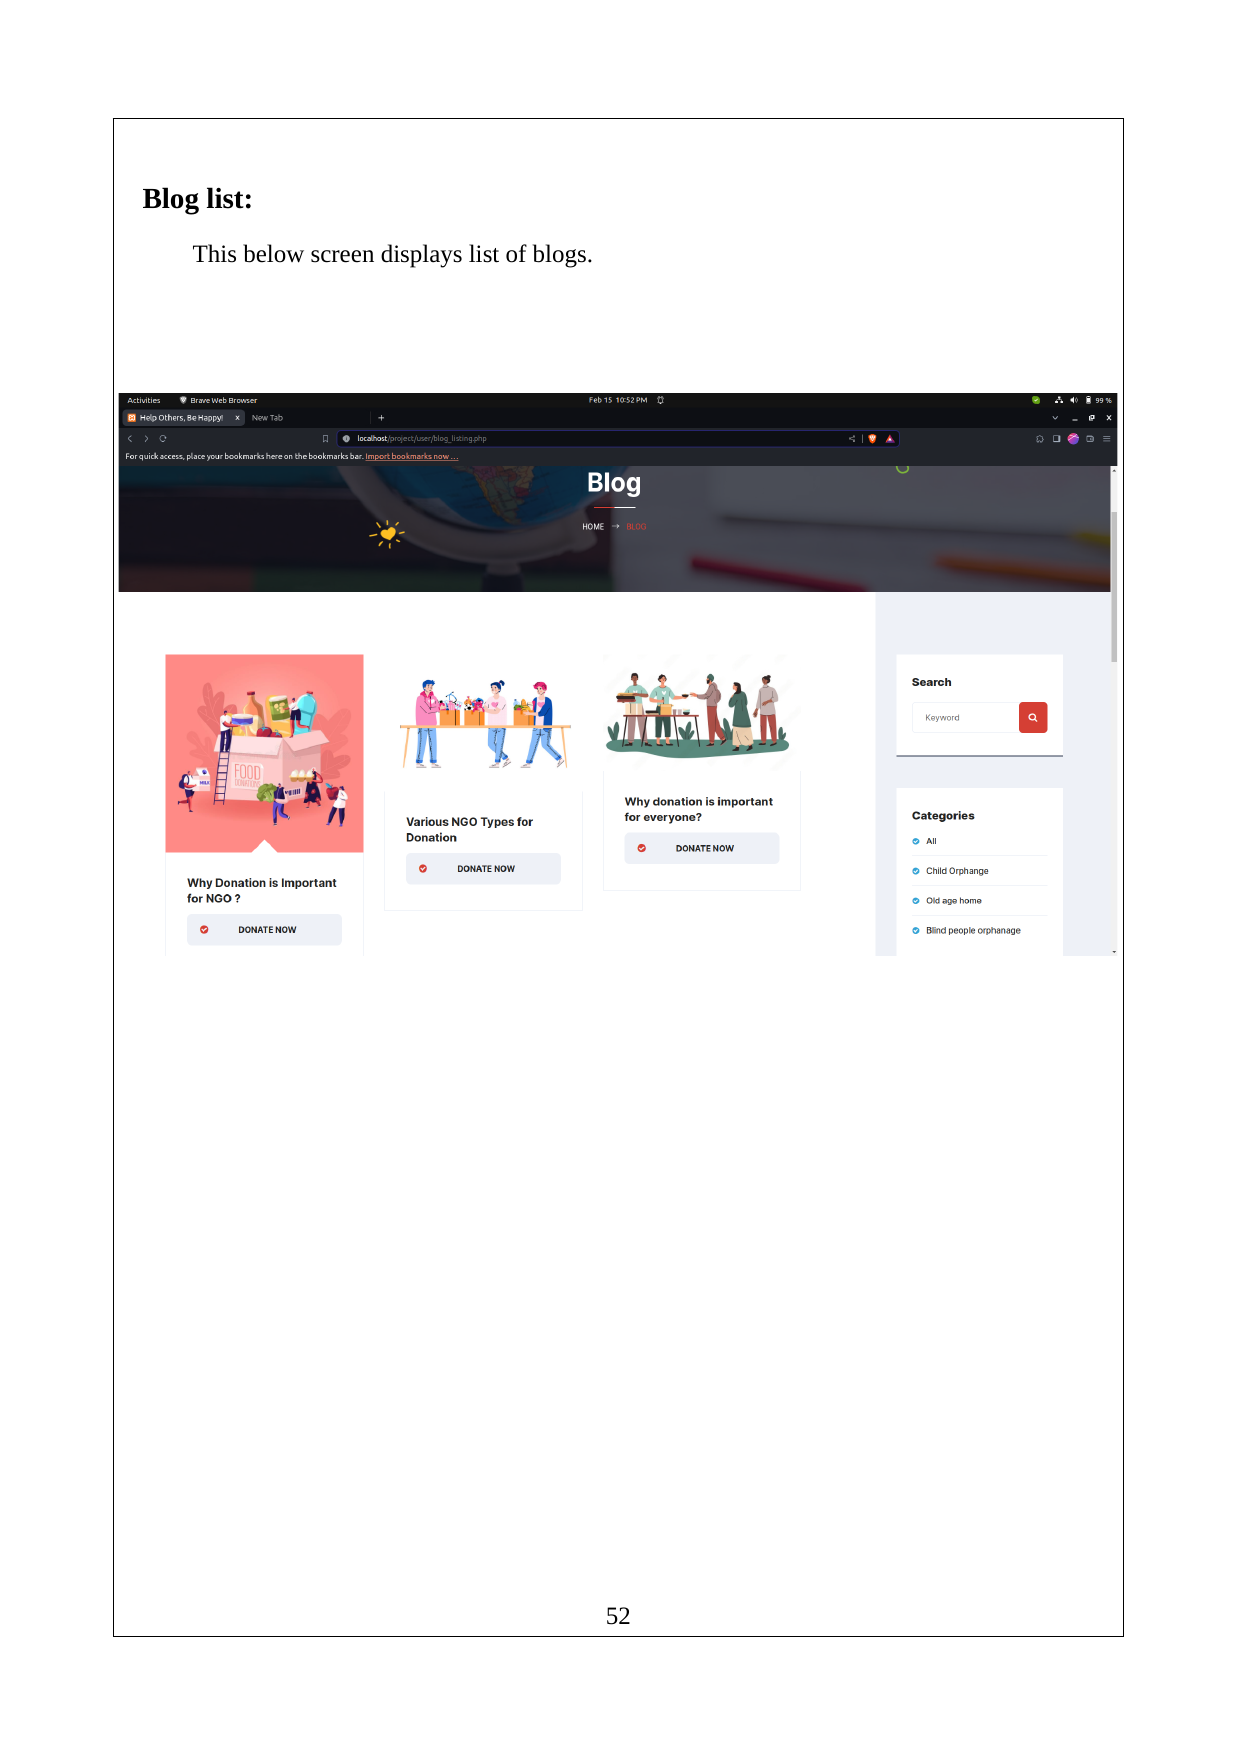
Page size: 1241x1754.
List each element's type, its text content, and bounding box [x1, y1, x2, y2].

text This below screen displays list of blogs. [142, 239, 1094, 267]
picture [118, 393, 1118, 956]
text Blog list: [142, 181, 1094, 215]
